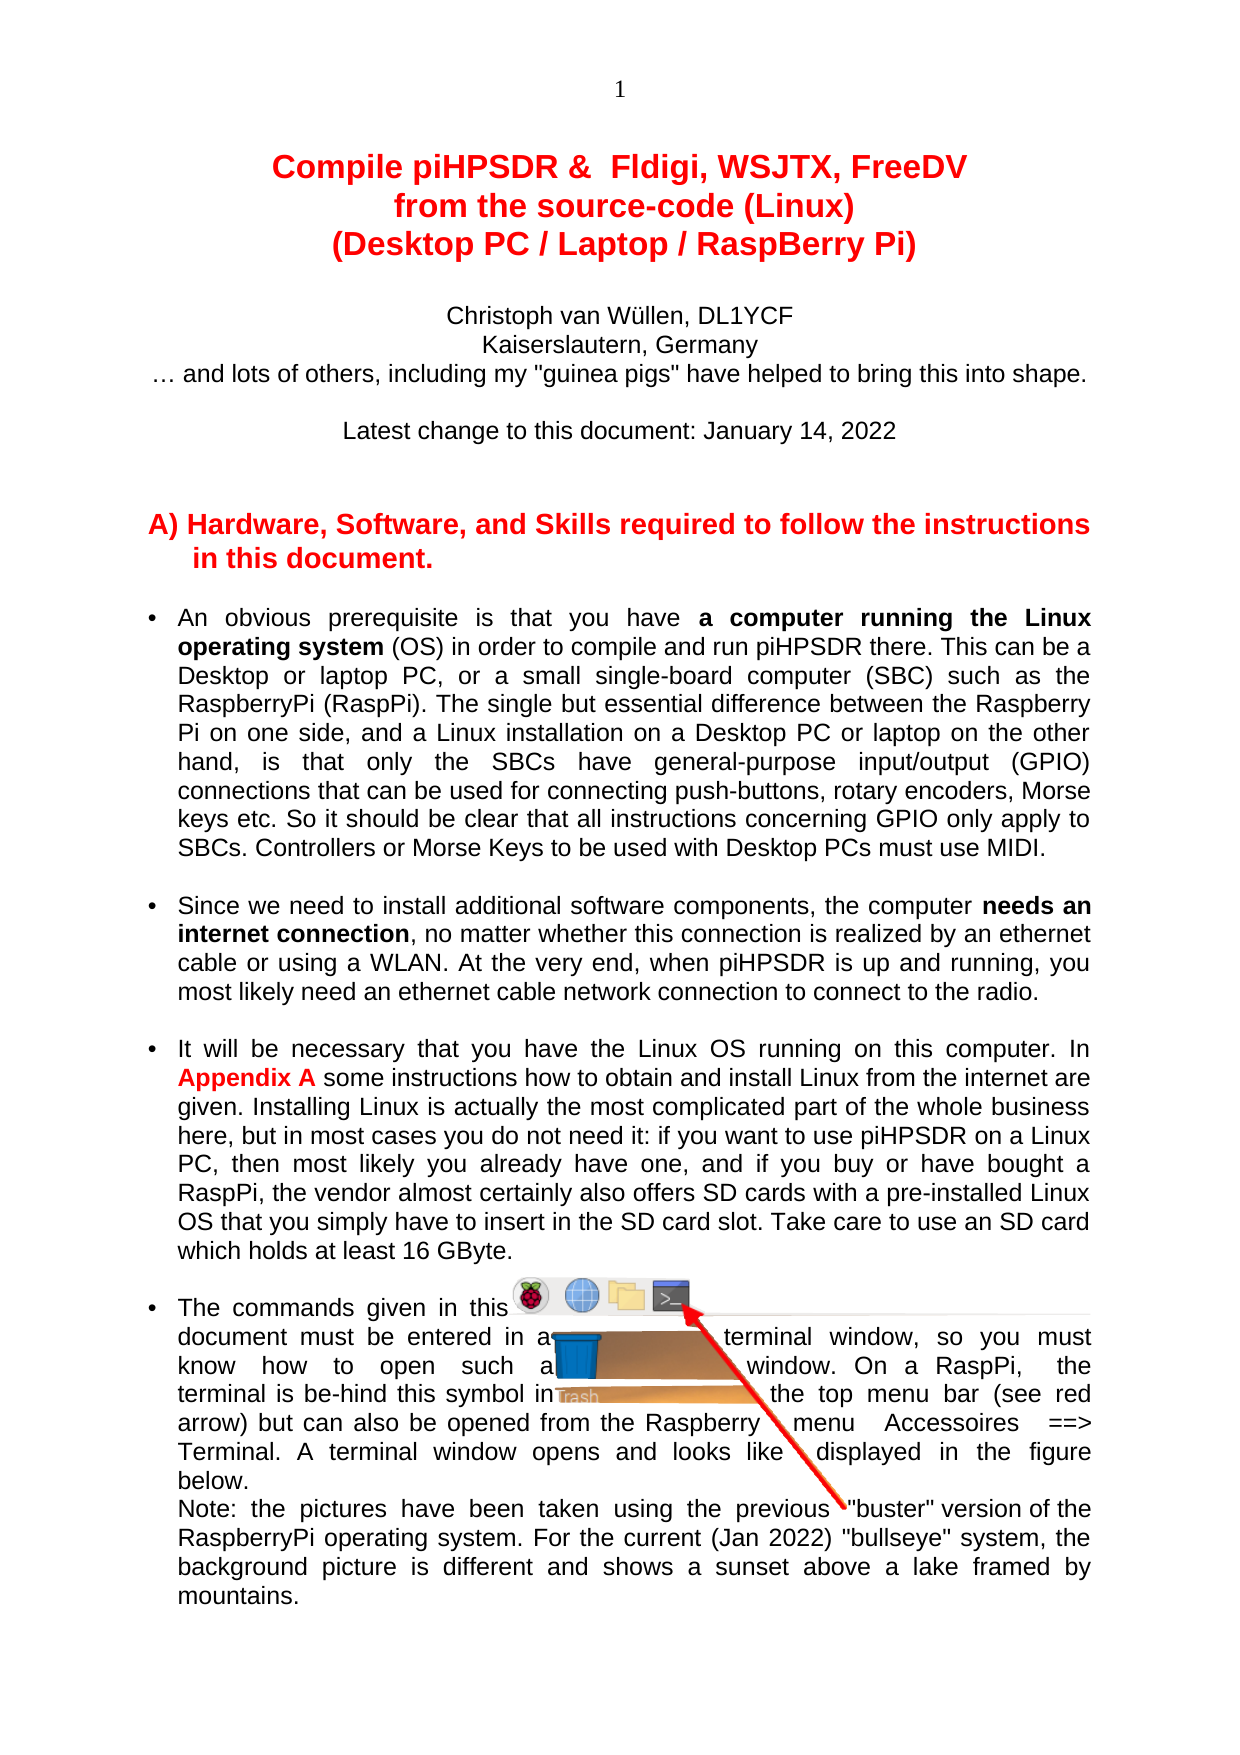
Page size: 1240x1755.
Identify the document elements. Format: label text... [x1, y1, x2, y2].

text (Desktop PC / Laptop / RaspBerry Pi) [148, 224, 1092, 263]
text Kaiserslautern, Germany [148, 330, 1092, 359]
text … and lots of others, including my "guinea pigs" have helped to bring this into shape. [148, 359, 1092, 388]
text • It will be necessary that you have the Linux OS running on this computer. In Appendix A some instructions how to obtain and install Linux from the internet are given. Installing Linux is actually the most complicated part of the whole business here, but in most cases you do not need it: if you want to use piHPSDR on a Linux PC, then most likely you already have one, and if you buy or have bought a RaspPi, the vendor almost certainly also offers SD cards with a pre-installed Linux OS that you simply have to insert in the SD card slot. Take care to use an SD card which holds at least 16 GByte. [148, 1034, 1092, 1264]
text Note: the pictures have been taken using the previous "buster" version of the RaspberryPi operating system. For the current (Jan 2022) "bullseye" system, the background picture is different and shows a sunset above a lake framed by mountains. [148, 1494, 1092, 1609]
text • The commands given in this document must be entered in a terminal window, so you must know how to open such a window. On a RaspPi, the terminal is be-hind this symbol in the top menu bar (see red arrow) but can also be opened from the Raspberry menu Acc­essoires ==> Terminal. A terminal window opens and looks like displayed in the figure below. [148, 1293, 829, 1494]
text • An obvious prerequisite is that you have a computer running the Linux operating system (OS) in order to compile and run piHPSDR there. This can be a Desktop or laptop PC, or a small single-board computer (SBC) such as the RaspberryPi (RaspPi). The single but essential difference between the Raspberry Pi on one side, and a Linux installation on a Desktop PC or laptop on the other hand, is that only the SBCs have general-purpose input/output (GPIO) connections that can be used for connecting push-buttons, rotary encoders, Morse keys etc. So it should be clear that all instructions concerning GPIO only apply to SBCs. Controllers or Morse Keys to be used with Desktop PCs must use MIDI. [148, 603, 1092, 862]
text Christoph van Wüllen, DL1YCF [148, 301, 1092, 330]
text • Since we need to install additional software components, the computer needs an internet connection, no matter whether this connection is realized by an ethernet cable or using a WLAN. At the very end, when piHPSDR is up and running, you most likely need an ethernet cable network connection to connect to the radio. [148, 891, 1092, 1006]
text from the source-code (Linux) [148, 186, 1092, 224]
text A) Hardware, Software, and Skills required to follow the instructions in this document. [148, 507, 1092, 574]
text Latest change to this document: January 14, 2022 [148, 416, 1092, 445]
text Compile piHPSDR & Fldigi, WSJTX, FreeDV [148, 148, 1092, 186]
text • The commands given in this document must be entered in a terminal window, so you must know how to open such a window. On a RaspPi, the terminal is be-hind this symbol in the top menu bar (see red arrow) but can also be opened from the Raspberry menu Acc­essoires ==> Terminal. A terminal window opens and looks like displayed in the figure below. [690, 1293, 1092, 1494]
